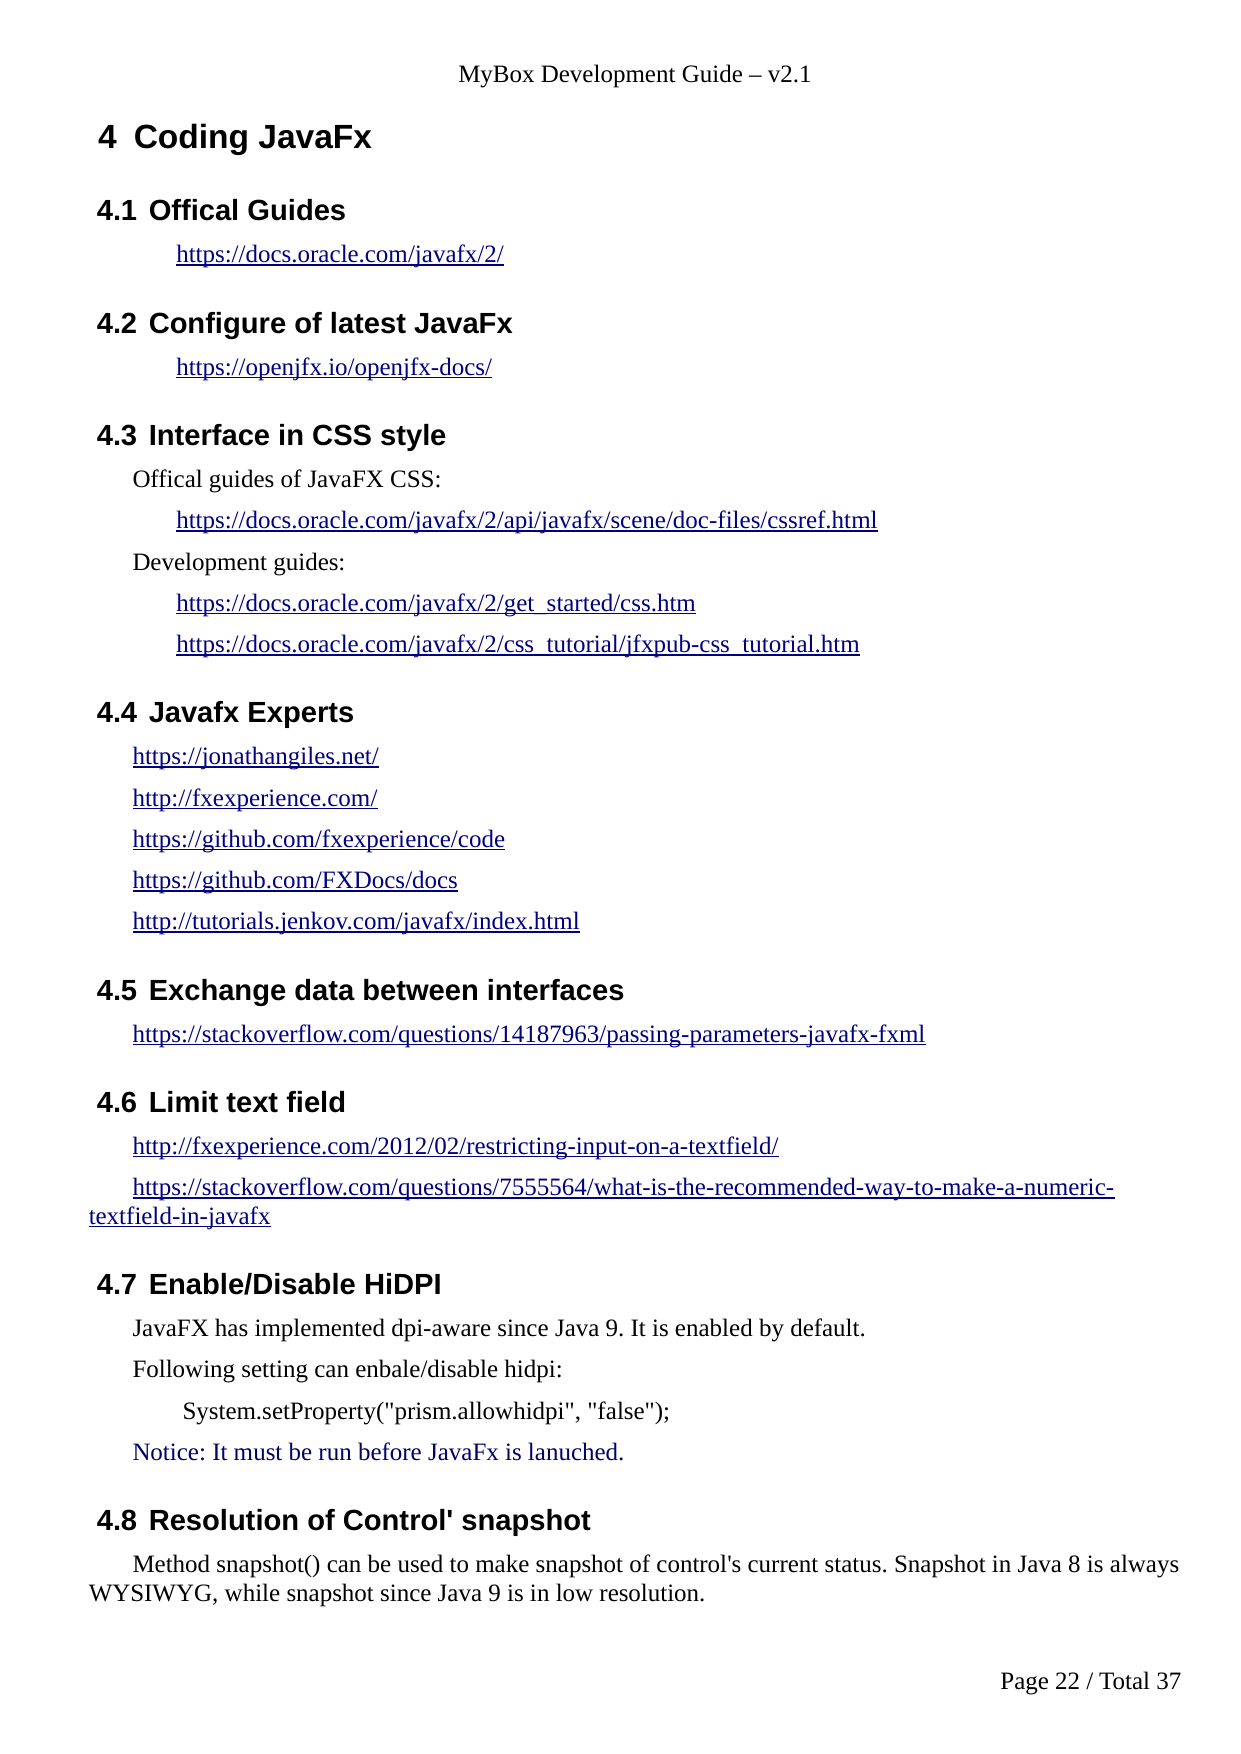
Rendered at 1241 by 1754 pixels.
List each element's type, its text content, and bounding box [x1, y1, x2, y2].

text Development guides: [88, 547, 1181, 575]
subtitle Offical Guides [88, 193, 1181, 227]
text https://jonathangiles.net/ [88, 741, 1181, 770]
text https://docs.oracle.com/javafx/2/get_started/css.htm [88, 588, 1181, 617]
text https://docs.oracle.com/javafx/2/css_tutorial/jfxpub-css_tutorial.htm [88, 629, 1181, 658]
text https://github.com/fxexperience/code [88, 824, 1181, 853]
text Notice: It must be run before JavaFx is lanuched. [88, 1437, 1181, 1466]
text http://fxexperience.com/ [88, 783, 1181, 811]
text https://github.com/FXDocs/docs [88, 865, 1181, 894]
text Following setting can enbale/disable hidpi: [88, 1354, 1181, 1383]
text https://stackoverflow.com/questions/7555564/what-is-the-recommended-way-to-make-a-numeric-textfield-in-javafx [88, 1172, 1181, 1230]
subtitle Limit text field [88, 1085, 1181, 1118]
subtitle Configure of latest JavaFx [88, 306, 1181, 339]
text Offical guides of JavaFX CSS: [88, 464, 1181, 493]
text System.setProperty("prism.allowhidpi", "false"); [88, 1396, 1181, 1424]
subtitle Resolution of Control' snapshot [88, 1503, 1181, 1537]
subtitle Javafx Experts [88, 695, 1181, 729]
subtitle Coding JavaFx [88, 117, 1181, 156]
text JavaFX has implemented dpi-aware since Java 9. It is enabled by default. [88, 1313, 1181, 1342]
subtitle Exchange data between interfaces [88, 973, 1181, 1006]
subtitle Enable/Disable HiDPI [88, 1267, 1181, 1301]
text http://tutorials.jenkov.com/javafx/index.html [88, 906, 1181, 935]
text https://docs.oracle.com/javafx/2/ [88, 239, 1181, 268]
text Method snapshot() can be used to make snapshot of control's current status. Snapshot in Java 8 is always WYSIWYG, while snapshot since Java 9 is in low resolution. [88, 1549, 1181, 1607]
text https://openjfx.io/openjfx-docs/ [88, 352, 1181, 381]
text http://fxexperience.com/2012/02/restricting-input-on-a-textfield/ [88, 1131, 1181, 1160]
subtitle Interface in CSS style [88, 418, 1181, 452]
text https://docs.oracle.com/javafx/2/api/javafx/scene/doc-files/cssref.html [88, 505, 1181, 534]
text https://stackoverflow.com/questions/14187963/passing-parameters-javafx-fxml [88, 1019, 1181, 1047]
